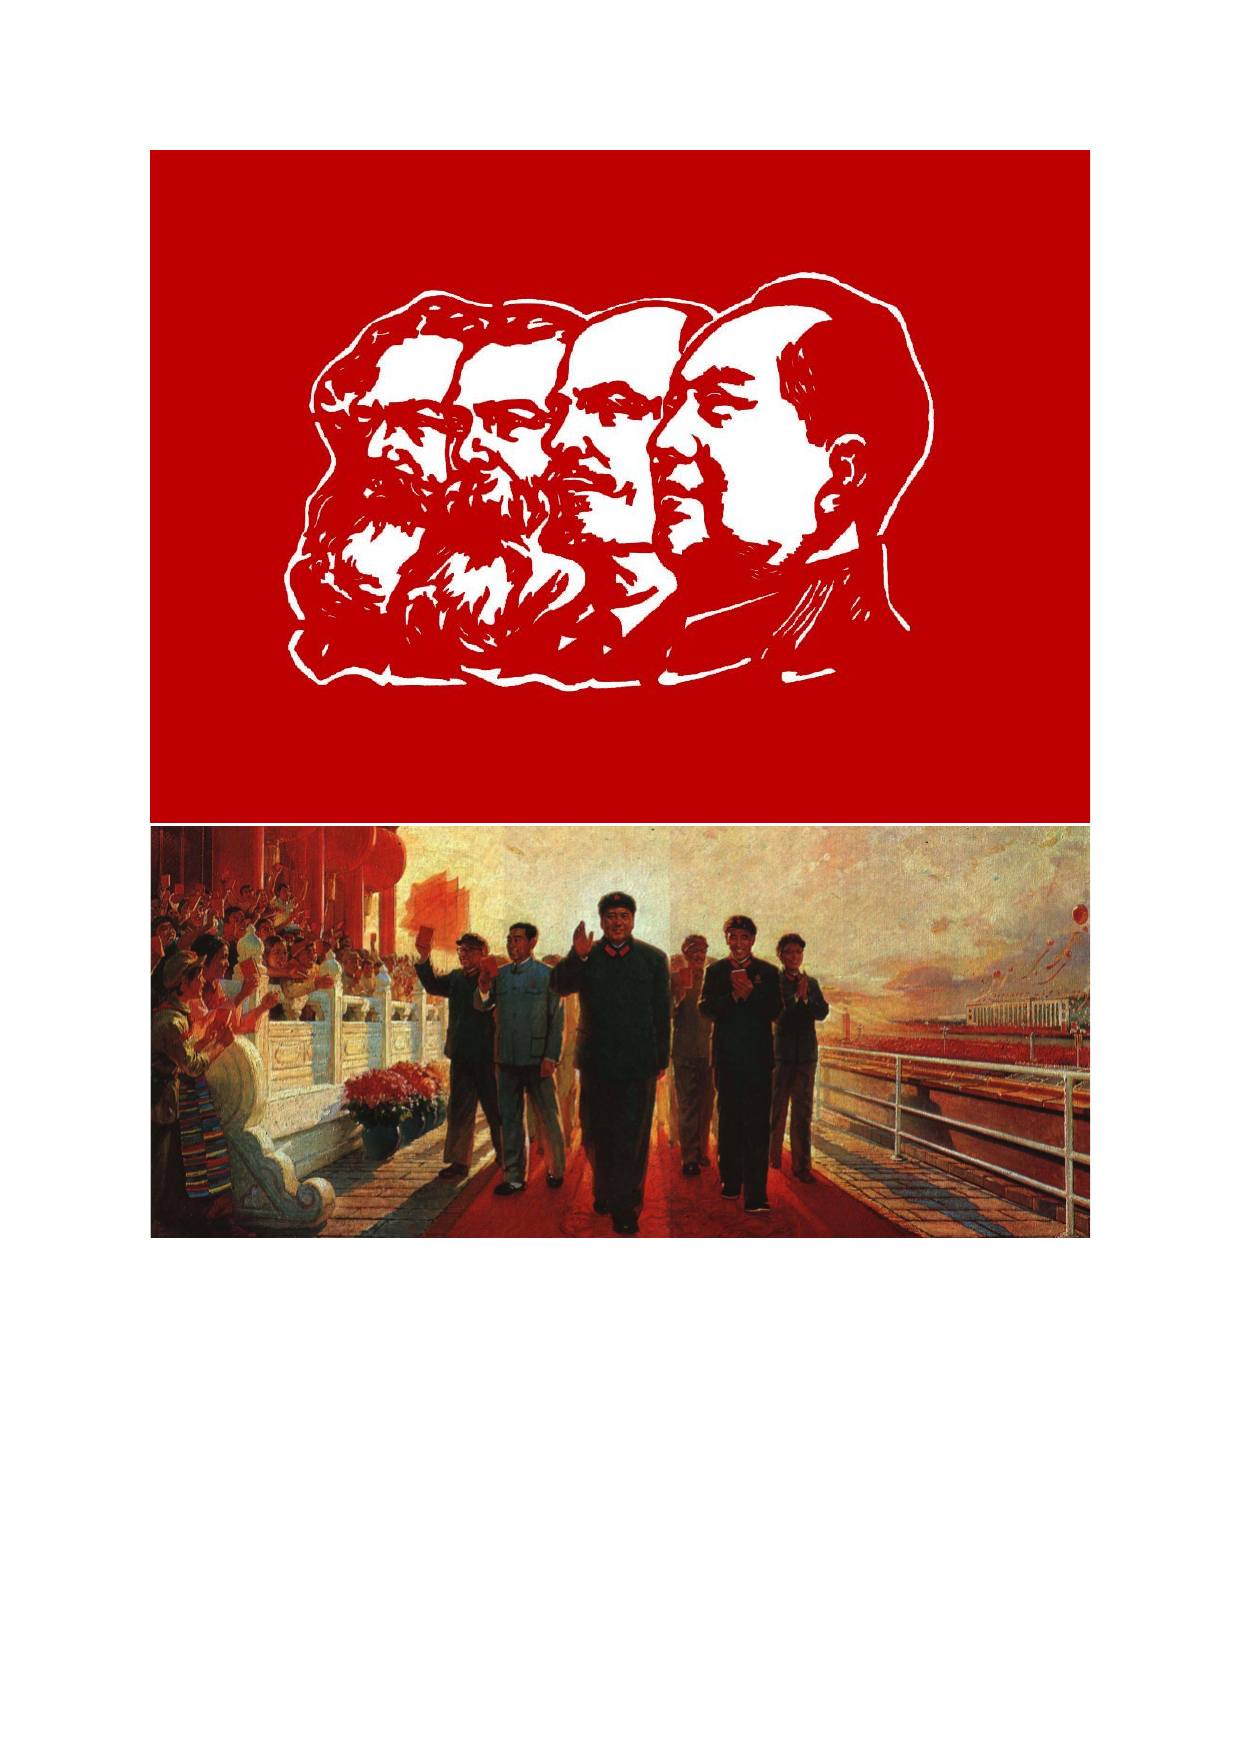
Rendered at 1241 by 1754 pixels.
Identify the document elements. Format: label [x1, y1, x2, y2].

picture [150, 826, 1091, 1238]
picture [150, 150, 1091, 823]
